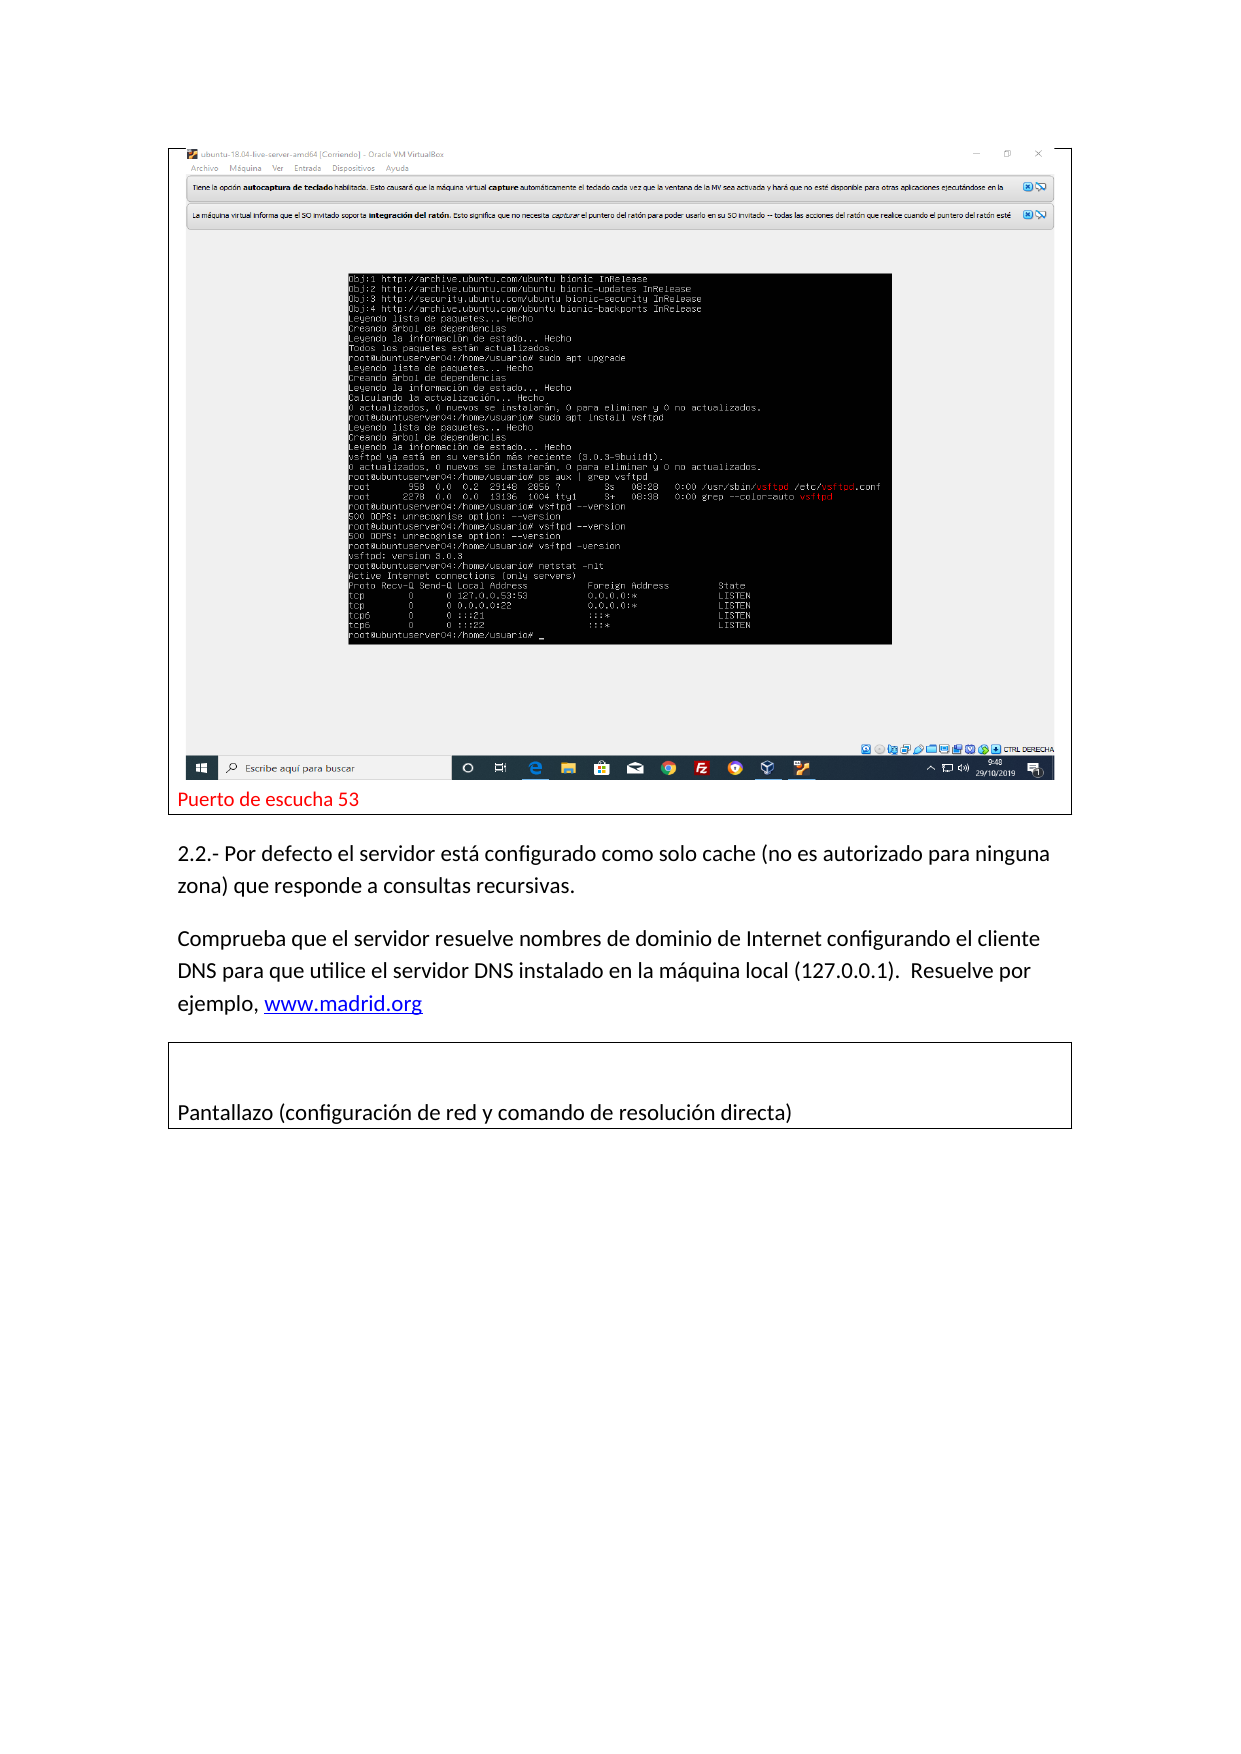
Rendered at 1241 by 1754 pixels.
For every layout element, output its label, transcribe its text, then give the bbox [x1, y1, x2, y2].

text Puerto de escucha 53 [169, 149, 1071, 814]
picture [185, 147, 1055, 780]
text Pantallazo (configuración de red y comando de resolución directa) [169, 1095, 1071, 1128]
text Comprueba que el servidor resuelve nombres de dominio de Internet configurando el cliente DNS para que utilice el servidor DNS instalado en la máquina local (127.0.0.1). Resuelve por ejemplo, www.madrid.org [177, 924, 1063, 1017]
text 2.2.- Por defecto el servidor está configurado como solo cache (no es autorizado para ninguna zona) que responde a consultas recursivas. [177, 839, 1063, 899]
